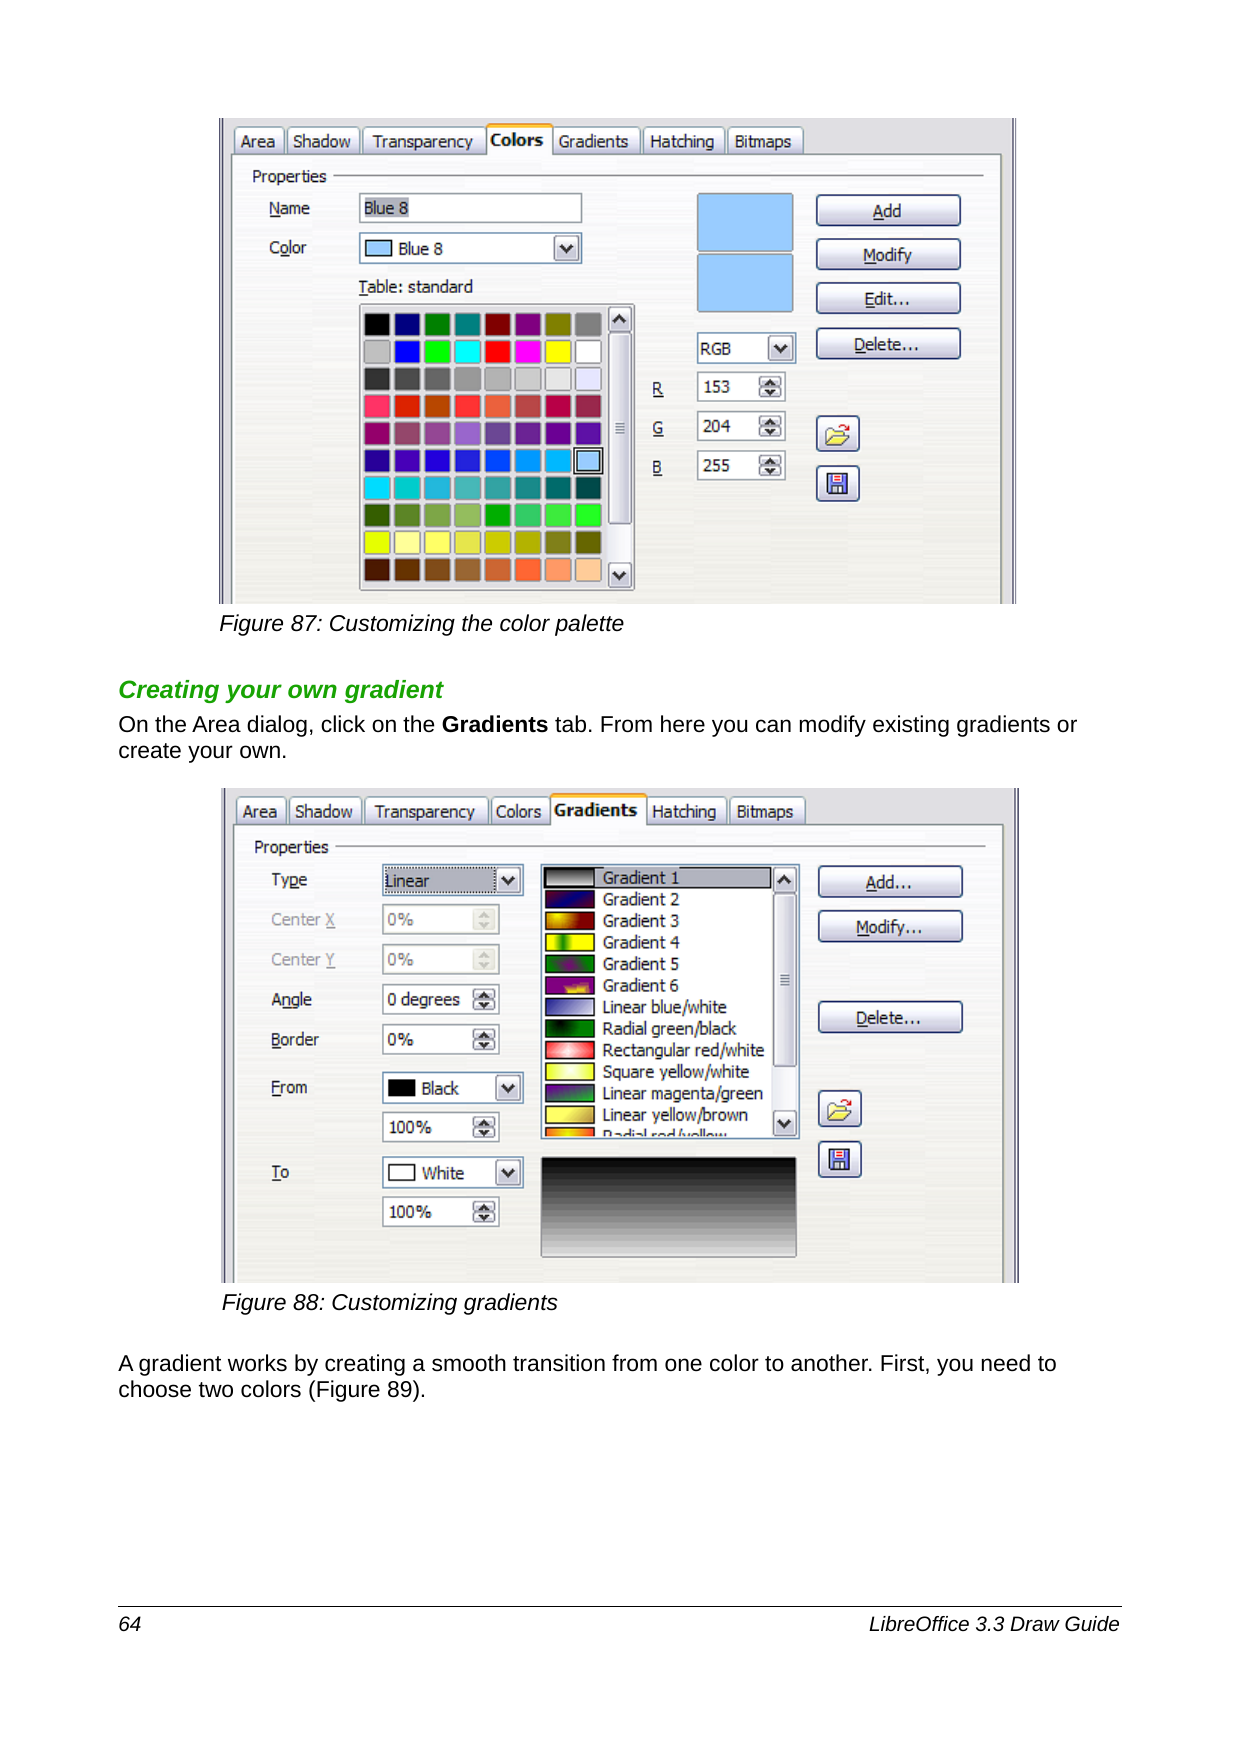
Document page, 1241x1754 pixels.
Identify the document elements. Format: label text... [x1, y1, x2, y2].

text On the Area dialog, click on the Gradients tab. From here you can modify existing gradients or create your own. [118, 711, 1122, 763]
picture [221, 788, 1019, 1283]
text Figure 88: Customizing gradients [222, 1289, 1019, 1315]
picture [219, 118, 1017, 604]
text A gradient works by creating a smooth transition from one color to another. First, you need to choose two colors (Figure 89). [118, 1350, 1122, 1402]
text Figure 87: Customizing the color palette [219, 610, 1021, 637]
subtitle Creating your own gradient [118, 676, 1122, 704]
